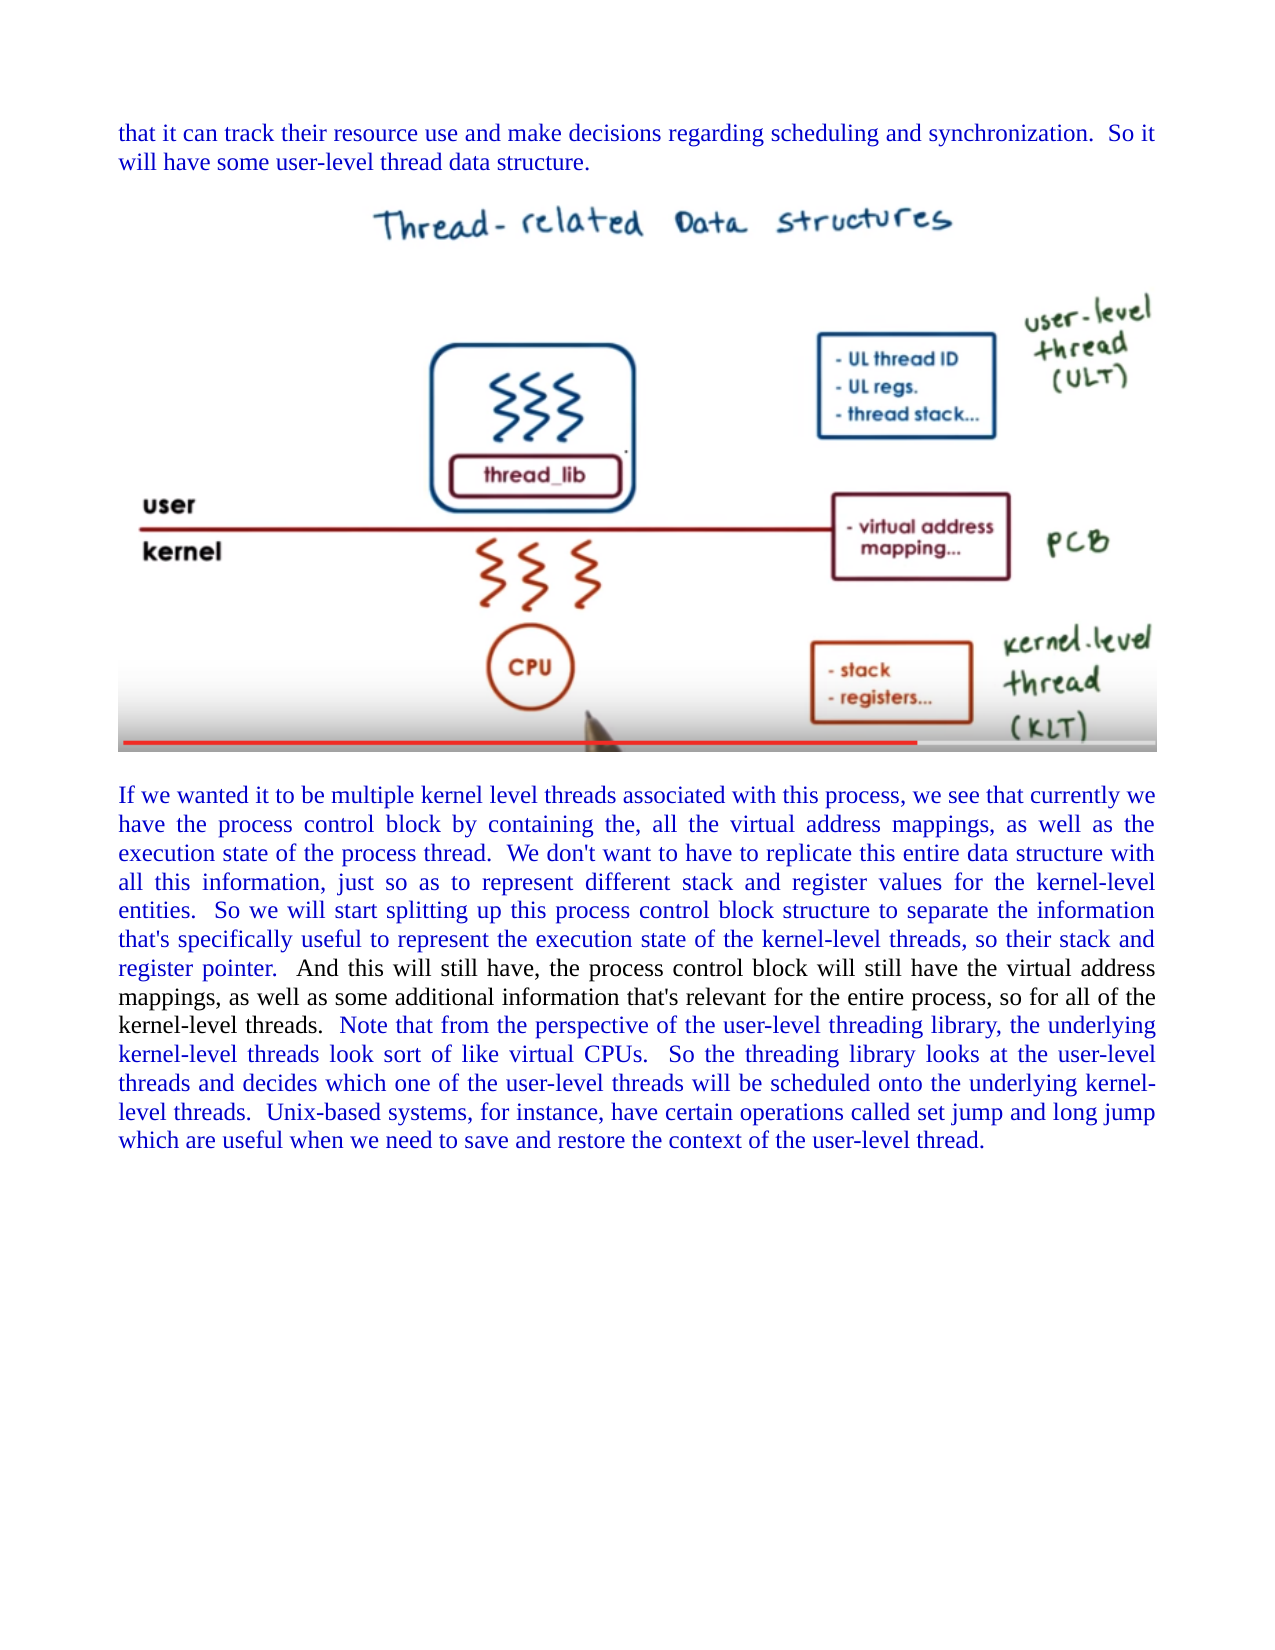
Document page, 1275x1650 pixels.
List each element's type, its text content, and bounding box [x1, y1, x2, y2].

picture [118, 204, 1157, 752]
text If we wanted it to be multiple kernel level threads associated with this process, we see that currently we have the process control block by containing the, all the virtual address mappings, as well as the execution state of the process thread. We don't want to have to replicate this entire data structure with all this information, just so as to represent different stack and register values for the kernel-level entities. So we will start splitting up this process control block structure to separate the information that's specifically useful to represent the execution state of the kernel-level threads, so their stack and register pointer. And this will still have, the process control block will still have the virtual address mappings, as well as some additional information that's relevant for the entire process, so for all of the kernel-level threads. Note that from the perspective of the user-level threading library, the underlying kernel-level threads look sort of like virtual CPUs. So the threading library looks at the user-level threads and decides which one of the user-level threads will be scheduled onto the underlying kernel-level threads. Unix-based systems, for instance, have certain operations called set jump and long jump which are useful when we need to save and restore the context of the user-level thread. [118, 781, 1157, 1154]
text that it can track their resource use and make decisions regarding scheduling and synchronization. So it will have some user-level thread data structure. [118, 118, 1157, 176]
